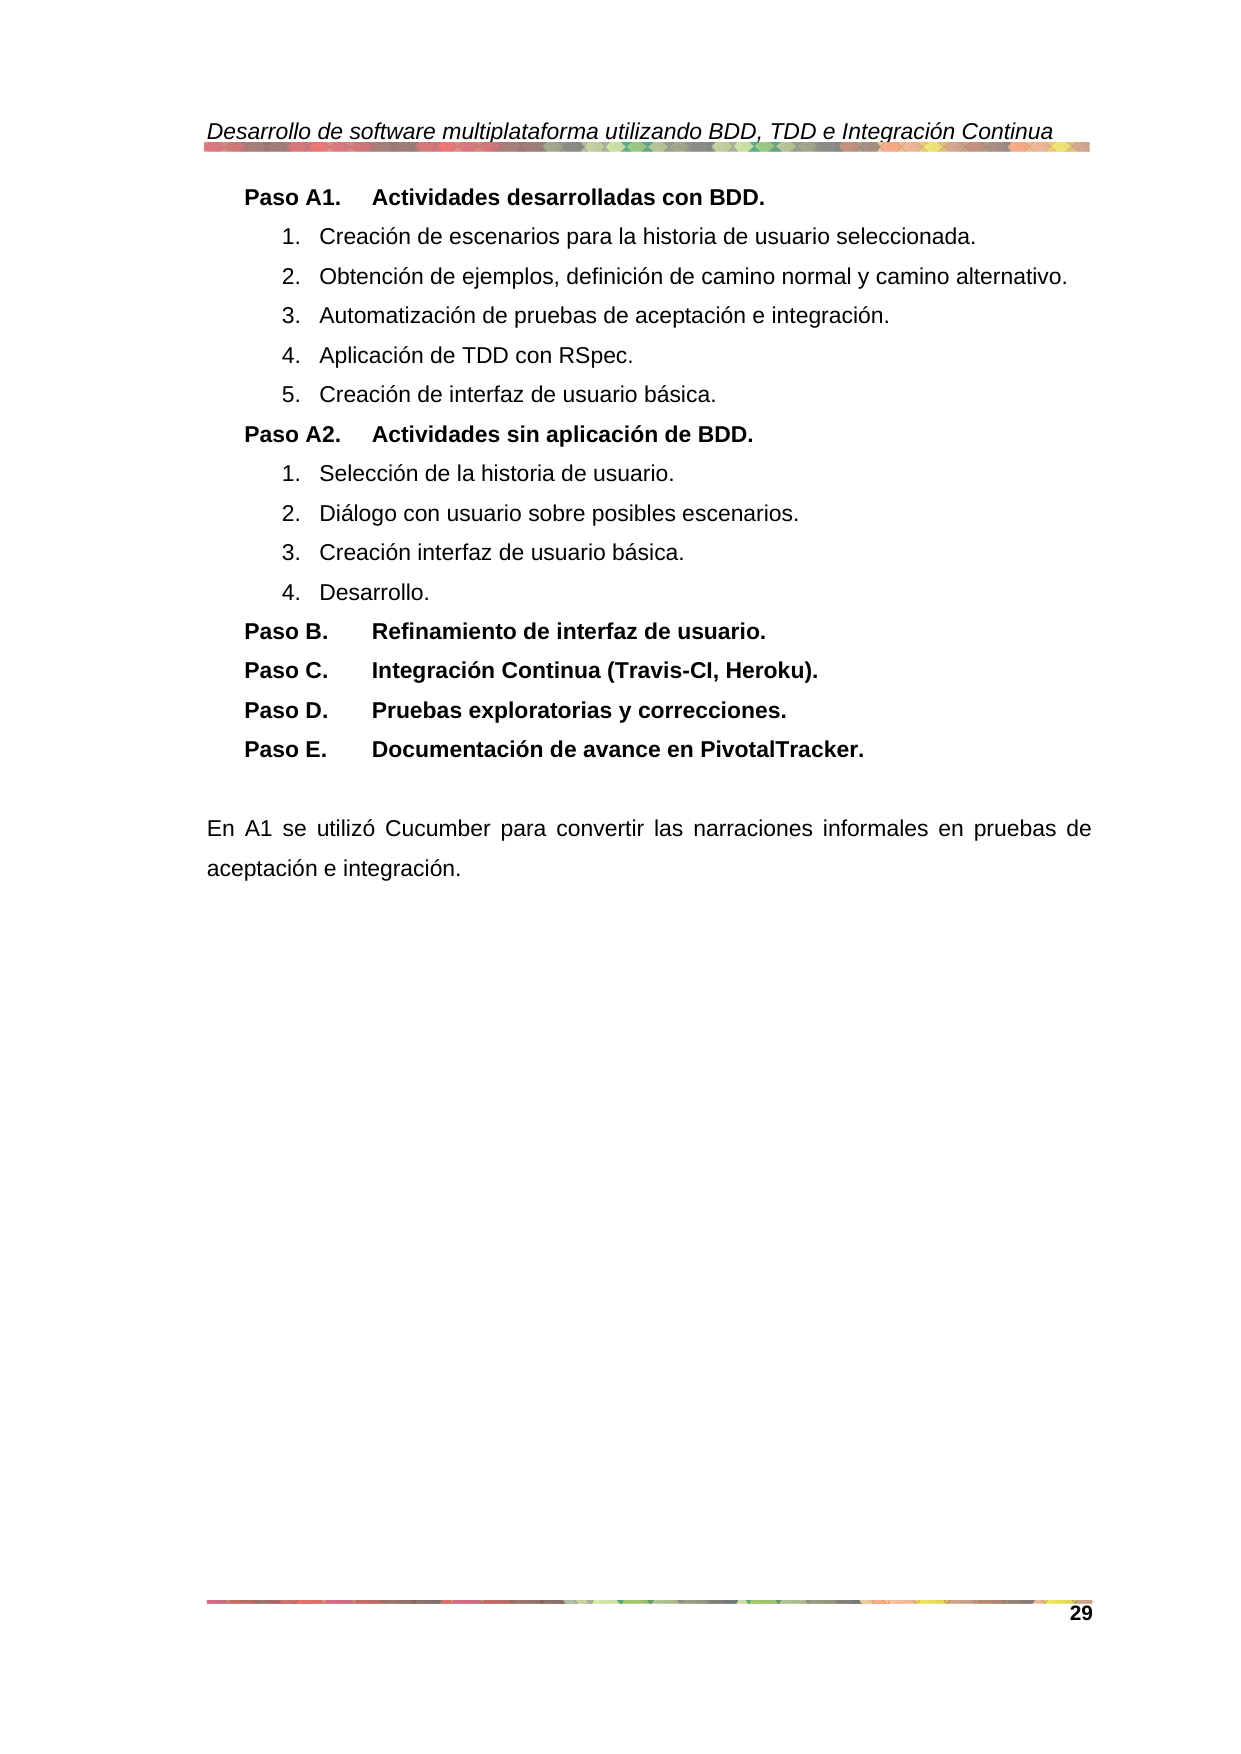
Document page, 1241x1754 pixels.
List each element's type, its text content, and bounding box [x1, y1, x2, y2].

list Obtención de ejemplos, definición de camino normal y camino alternativo. [282, 263, 1093, 289]
list Documentación de avance en PivotalTracker. [244, 736, 1093, 763]
list Refinamiento de interfaz de usuario. [244, 618, 1093, 644]
list Aplicación de TDD con RSpec. [282, 342, 1093, 368]
text En A1 se utilizó Cucumber para convertir las narraciones informales en pruebas de aceptación e integración. [207, 815, 1093, 881]
list Creación interfaz de usuario básica. [282, 539, 1093, 565]
list Creación de interfaz de usuario básica. [282, 381, 1093, 407]
list Pruebas exploratorias y correcciones. [244, 697, 1093, 723]
list Diálogo con usuario sobre posibles escenarios. [282, 499, 1093, 526]
list Creación de escenarios para la historia de usuario seleccionada. [282, 223, 1093, 249]
list Automatización de pruebas de aceptación e integración. [282, 302, 1093, 328]
text [203, 142, 1090, 152]
list Selección de la historia de usuario. [282, 460, 1093, 486]
list Actividades sin aplicación de BDD. [244, 421, 1093, 447]
list Integración Continua (Travis-CI, Heroku). [244, 657, 1093, 684]
list Desarrollo. [282, 578, 1093, 605]
text [206, 1600, 1093, 1604]
list Actividades desarrolladas con BDD. [244, 184, 1093, 210]
